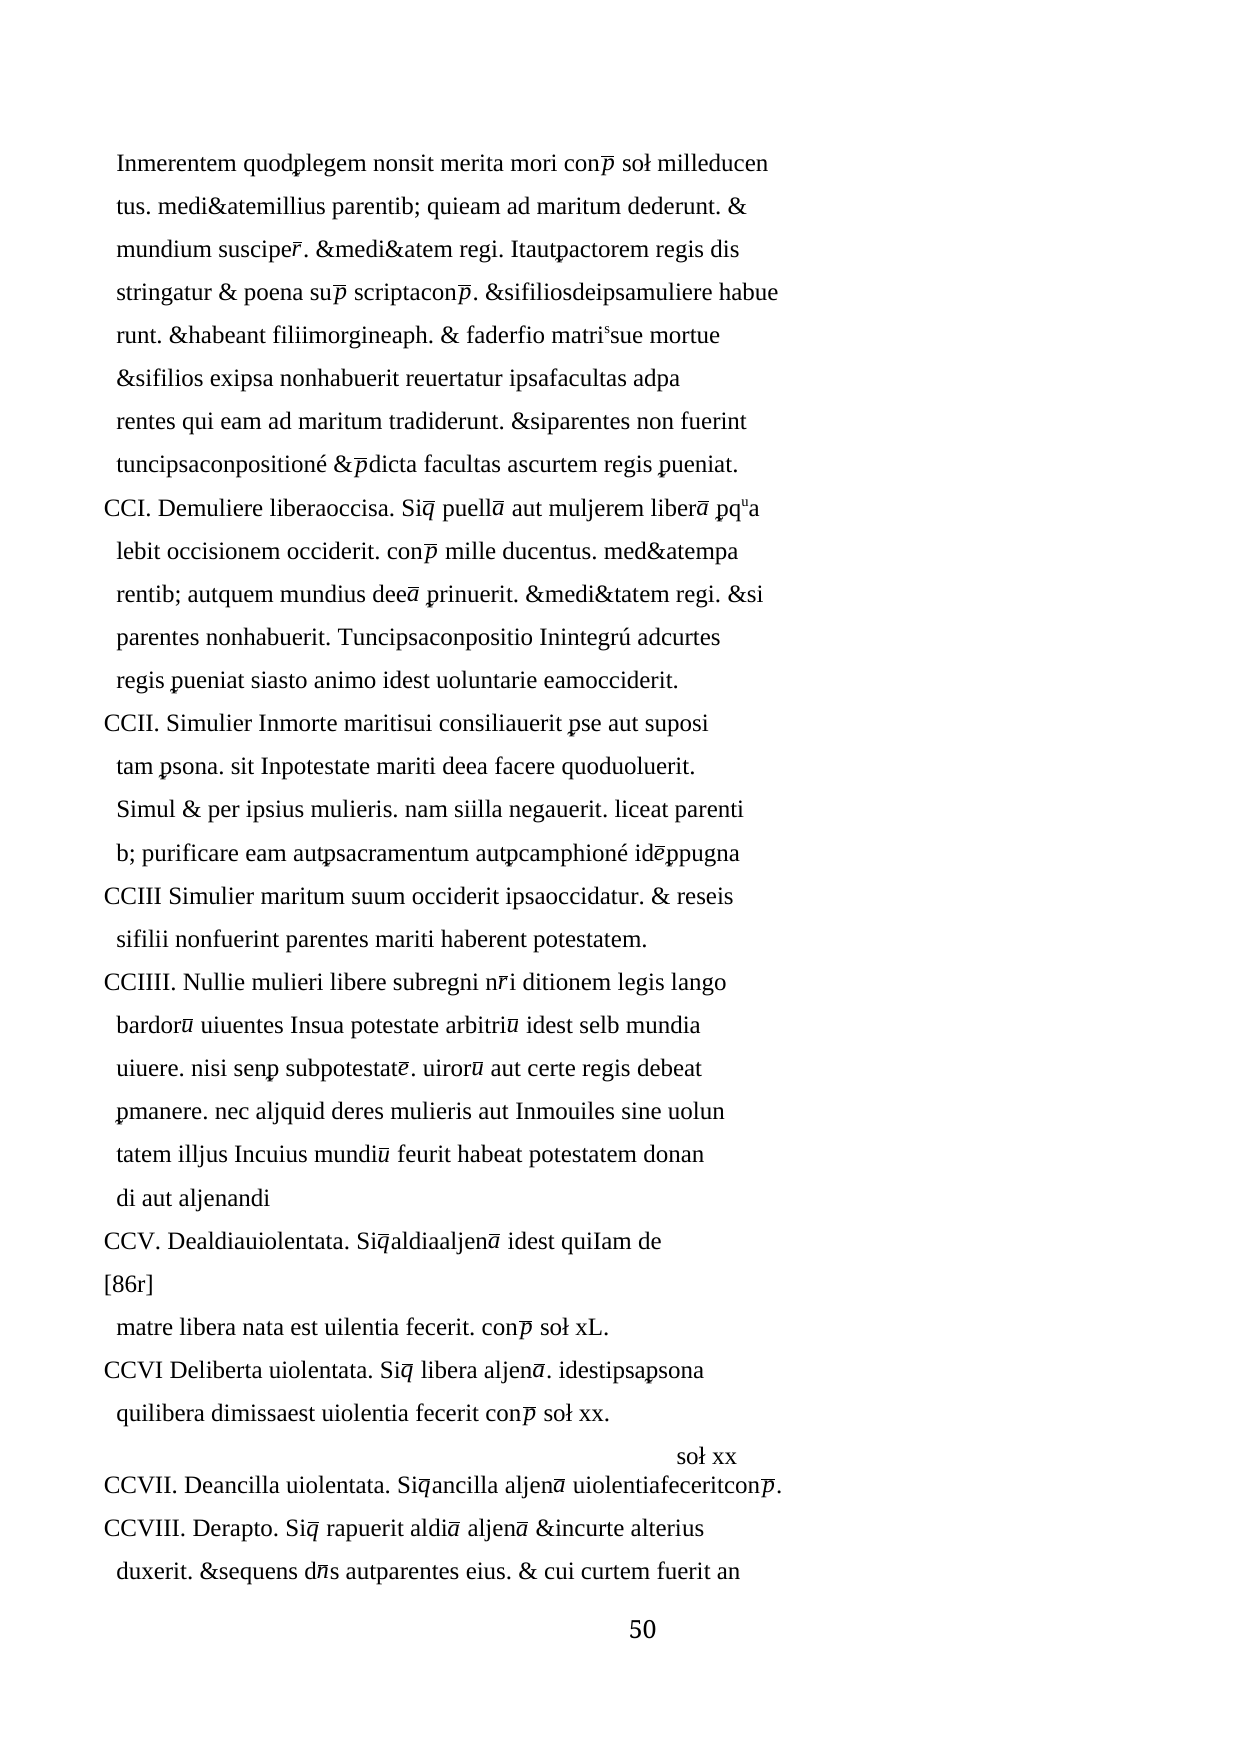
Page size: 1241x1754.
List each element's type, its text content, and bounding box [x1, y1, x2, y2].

text rentes qui eam ad maritum tradiderunt. &siparentes non fuerint [103, 406, 1211, 435]
text tam ᵱsona. sit Inpotestate mariti deea facere quoduoluerit. [103, 751, 1211, 780]
text tatem illjus Incuius mundi feurit habeat potestatem donan [103, 1139, 1211, 1168]
text parentes nonhabuerit. Tuncipsaconpositio Inintegrú adcurtes [103, 622, 1211, 651]
text CCVII. Deancilla uiolentata. Siancilla aljen uiolentiafeceritcon. [103, 1470, 1211, 1499]
text duxerit. &sequens ds autparentes eius. & cui curtem fuerit an [103, 1556, 1211, 1585]
text matre libera nata est uilentia fecerit. con soł xL. [103, 1312, 1211, 1341]
text &sifilios exipsa nonhabuerit reuertatur ipsafacultas adpa [103, 363, 1211, 392]
text runt. &habeant filiimorgineaph. & faderfio matrissue mortue [103, 320, 1211, 349]
text CCV. Dealdiauiolentata. Sialdiaaljen idest quiIam de [103, 1226, 1211, 1254]
text ᵱmanere. nec aljquid deres mulieris aut Inmouiles sine uolun [103, 1096, 1211, 1125]
text CCII. Simulier Inmorte maritisui consiliauerit ᵱse aut suposi [103, 708, 1211, 737]
text Simul & per ipsius mulieris. nam siilla negauerit. liceat parenti [103, 794, 1211, 823]
text lebit occisionem occiderit. con mille ducentus. med&atempa [103, 536, 1211, 564]
text b; purificare eam autᵱsacramentum autᵱcamphioné idᵱpugna [103, 838, 1211, 866]
text soł xx [103, 1441, 1211, 1470]
text rentib; autquem mundius dee ᵱrinuerit. &medi&tatem regi. &si [103, 579, 1211, 608]
text mundium suscipe. &medi&atem regi. Itautᵱactorem regis dis [103, 234, 1211, 263]
text stringatur & poena su scriptacon. &sifiliosdeipsamuliere habue [103, 277, 1211, 306]
text CCVIII. Derapto. Si rapuerit aldi aljen &incurte alterius [103, 1513, 1211, 1542]
text uiuere. nisi senᵱ subpotestat. uiror aut certe regis debeat [103, 1053, 1211, 1082]
text bardor uiuentes Insua potestate arbitri idest selb mundia [103, 1010, 1211, 1039]
text CCVI Deliberta uiolentata. Si libera aljen. idestipsaᵱsona [103, 1355, 1211, 1384]
text CCIII Simulier maritum suum occiderit ipsaoccidatur. & reseis [103, 881, 1211, 909]
text regis ᵱueniat siasto animo idest uoluntarie eamocciderit. [103, 665, 1211, 694]
text quilibera dimissaest uiolentia fecerit con soł xx. [103, 1398, 1211, 1427]
text tuncipsaconpositioné &dicta facultas ascurtem regis ᵱueniat. [103, 449, 1211, 478]
text Inmerentem quodᵱlegem nonsit merita mori con soł milleducen [103, 148, 1211, 176]
text CCI. Demuliere liberaoccisa. Si puell aut muljerem liber ᵱqua [103, 493, 1211, 521]
text tus. medi&atemillius parentib; quieam ad maritum dederunt. & [103, 191, 1211, 219]
text [86r] [103, 1269, 1211, 1298]
text CCIIII. Nullie mulieri libere subregni ni ditionem legis lango [103, 967, 1211, 996]
text di aut aljenandi [103, 1183, 1211, 1211]
text sifilii nonfuerint parentes mariti haberent potestatem. [103, 924, 1211, 953]
